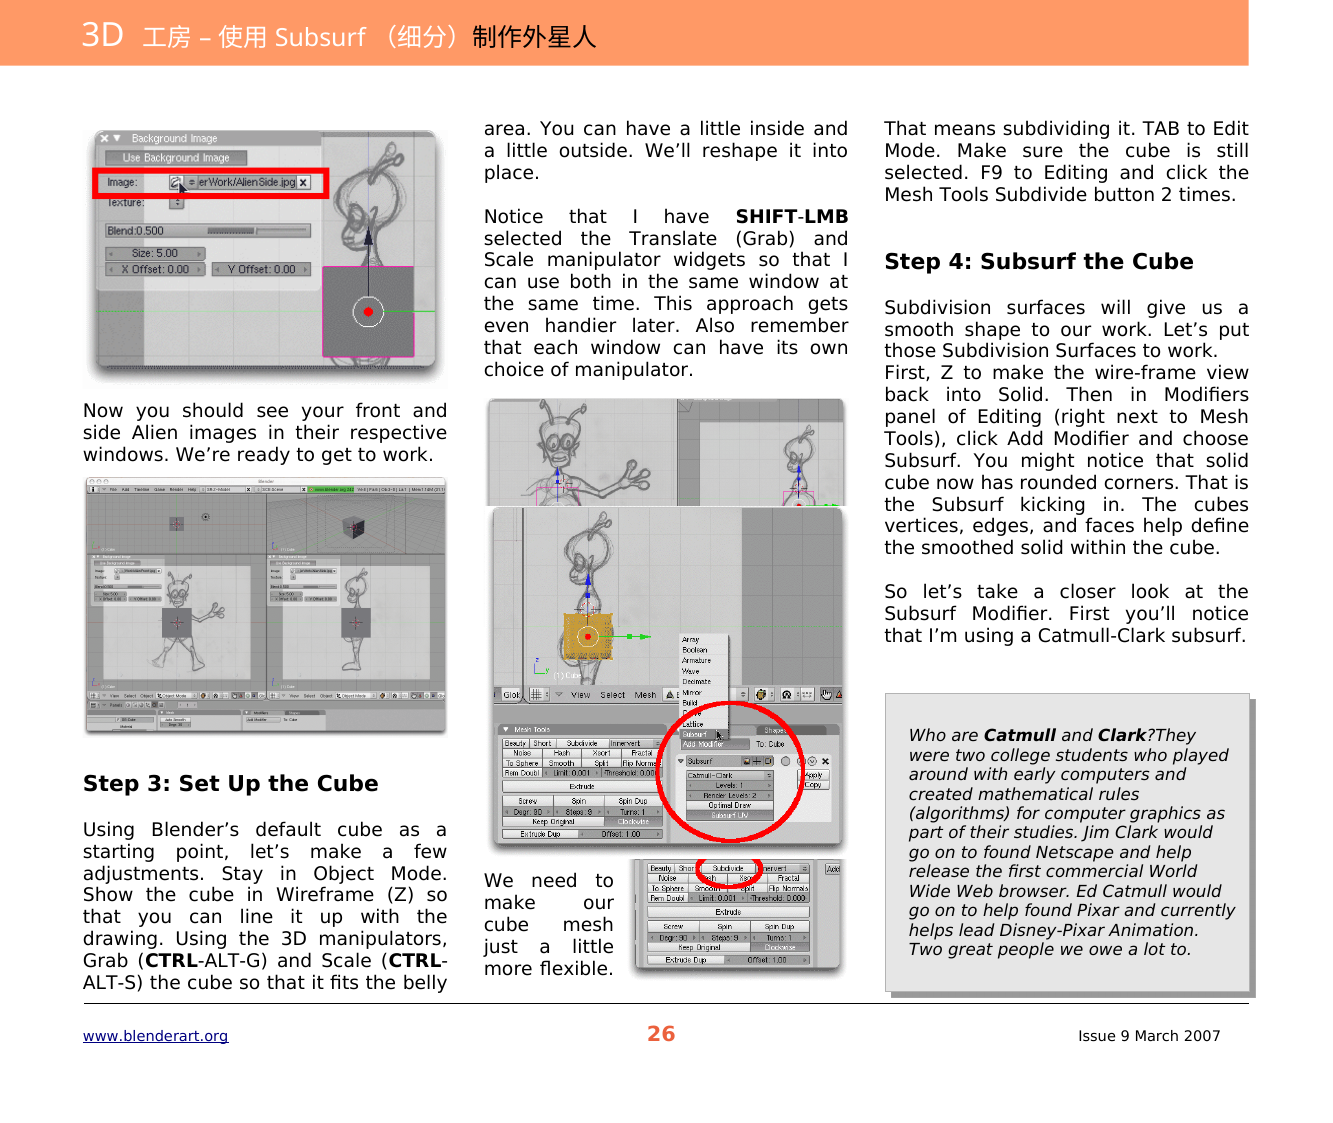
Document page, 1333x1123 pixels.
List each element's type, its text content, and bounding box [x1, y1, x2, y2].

text Subdivision surfaces will give us a smooth shape to our work. Let’s put those Subdivision Surfaces to work. [884, 297, 1249, 362]
text Step 4: Subsurf the Cube [884, 249, 1249, 275]
picture [82, 130, 448, 389]
text [83, 118, 448, 130]
text area. You can have a little inside and a little outside. We’ll reshape it into place. [483, 118, 849, 184]
picture [483, 398, 851, 983]
text Notice that I have SHIFT-LMB selected the Translate (Grab) and Scale manipulator widgets so that I can use both in the same window at the same time. This approach gets even handier later. Also remember that each window can have its own choice of manipulator. [483, 206, 849, 381]
text Now you should see your front and side Alien images in their respective windows. We’re ready to get to work. [83, 389, 448, 466]
text That means subdividing it. TAB to Edit Mode. Make sure the cube is still selected. F9 to Editing and click the Mesh Tools Subdivide button 2 times. [884, 118, 1249, 206]
text [483, 381, 849, 398]
text First, Z to make the wire-frame view back into Solid. Then in Modifiers panel of Editing (right next to Mesh Tools), click Add Modifier and choose Subsurf. You might notice that solid cube now has rounded corners. That is the Subsurf kicking in. The cubes vertices, edges, and faces help define the smoothed solid within the cube. [884, 362, 1249, 559]
text Using Blender’s default cube as a starting point, let’s make a few adjustments. Stay in Object Mode. Show the cube in Wireframe (Z) so that you can line it up with the drawing. Using the 3D manipulators, Grab (CTRL-ALT-G) and Scale (CTRL-ALT-S) the cube so that it fits the belly [83, 819, 448, 994]
text We need to make our cube mesh just a little more flexible. [483, 627, 625, 979]
picture [82, 477, 448, 738]
text Step 3: Set Up the Cube [83, 771, 448, 797]
text So let’s take a closer look at the Subsurf Modifier. First you’ll notice that I’m using a Catmull-Clark subsurf. [884, 581, 1249, 647]
